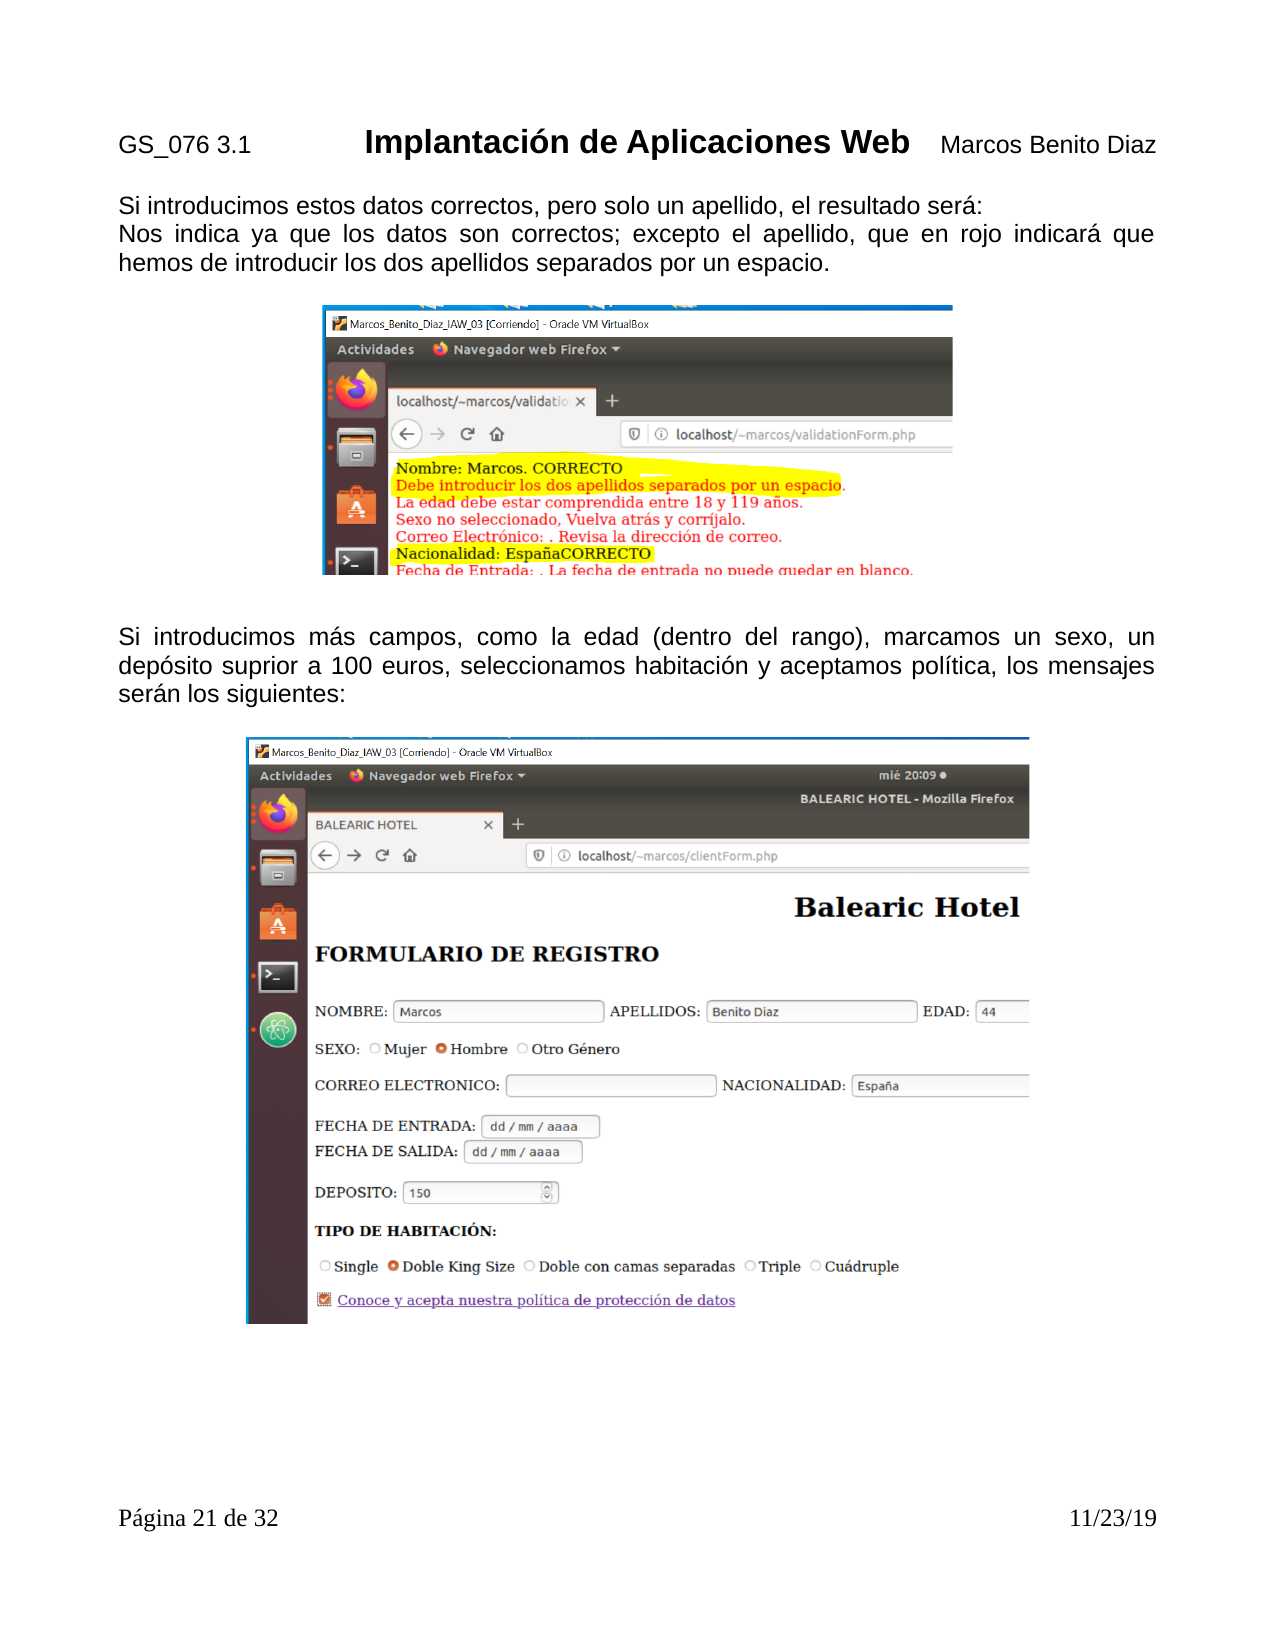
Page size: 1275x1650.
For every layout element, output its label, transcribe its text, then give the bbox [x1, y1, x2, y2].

text Si introducimos estos datos correctos, pero solo un apellido, el resultado será: [118, 191, 1157, 219]
text Si introducimos más campos, como la edad (dentro del rango), marcamos un sexo, un depósito suprior a 100 euros, seleccionamos habitación y aceptamos política, los mensajes serán los siguientes: [118, 622, 1157, 708]
text Nos indica ya que los datos son correctos; excepto el apellido, que en rojo indicará que hemos de introducir los dos apellidos separados por un espacio. [118, 219, 1157, 277]
picture [322, 305, 953, 575]
picture [245, 737, 1030, 1324]
